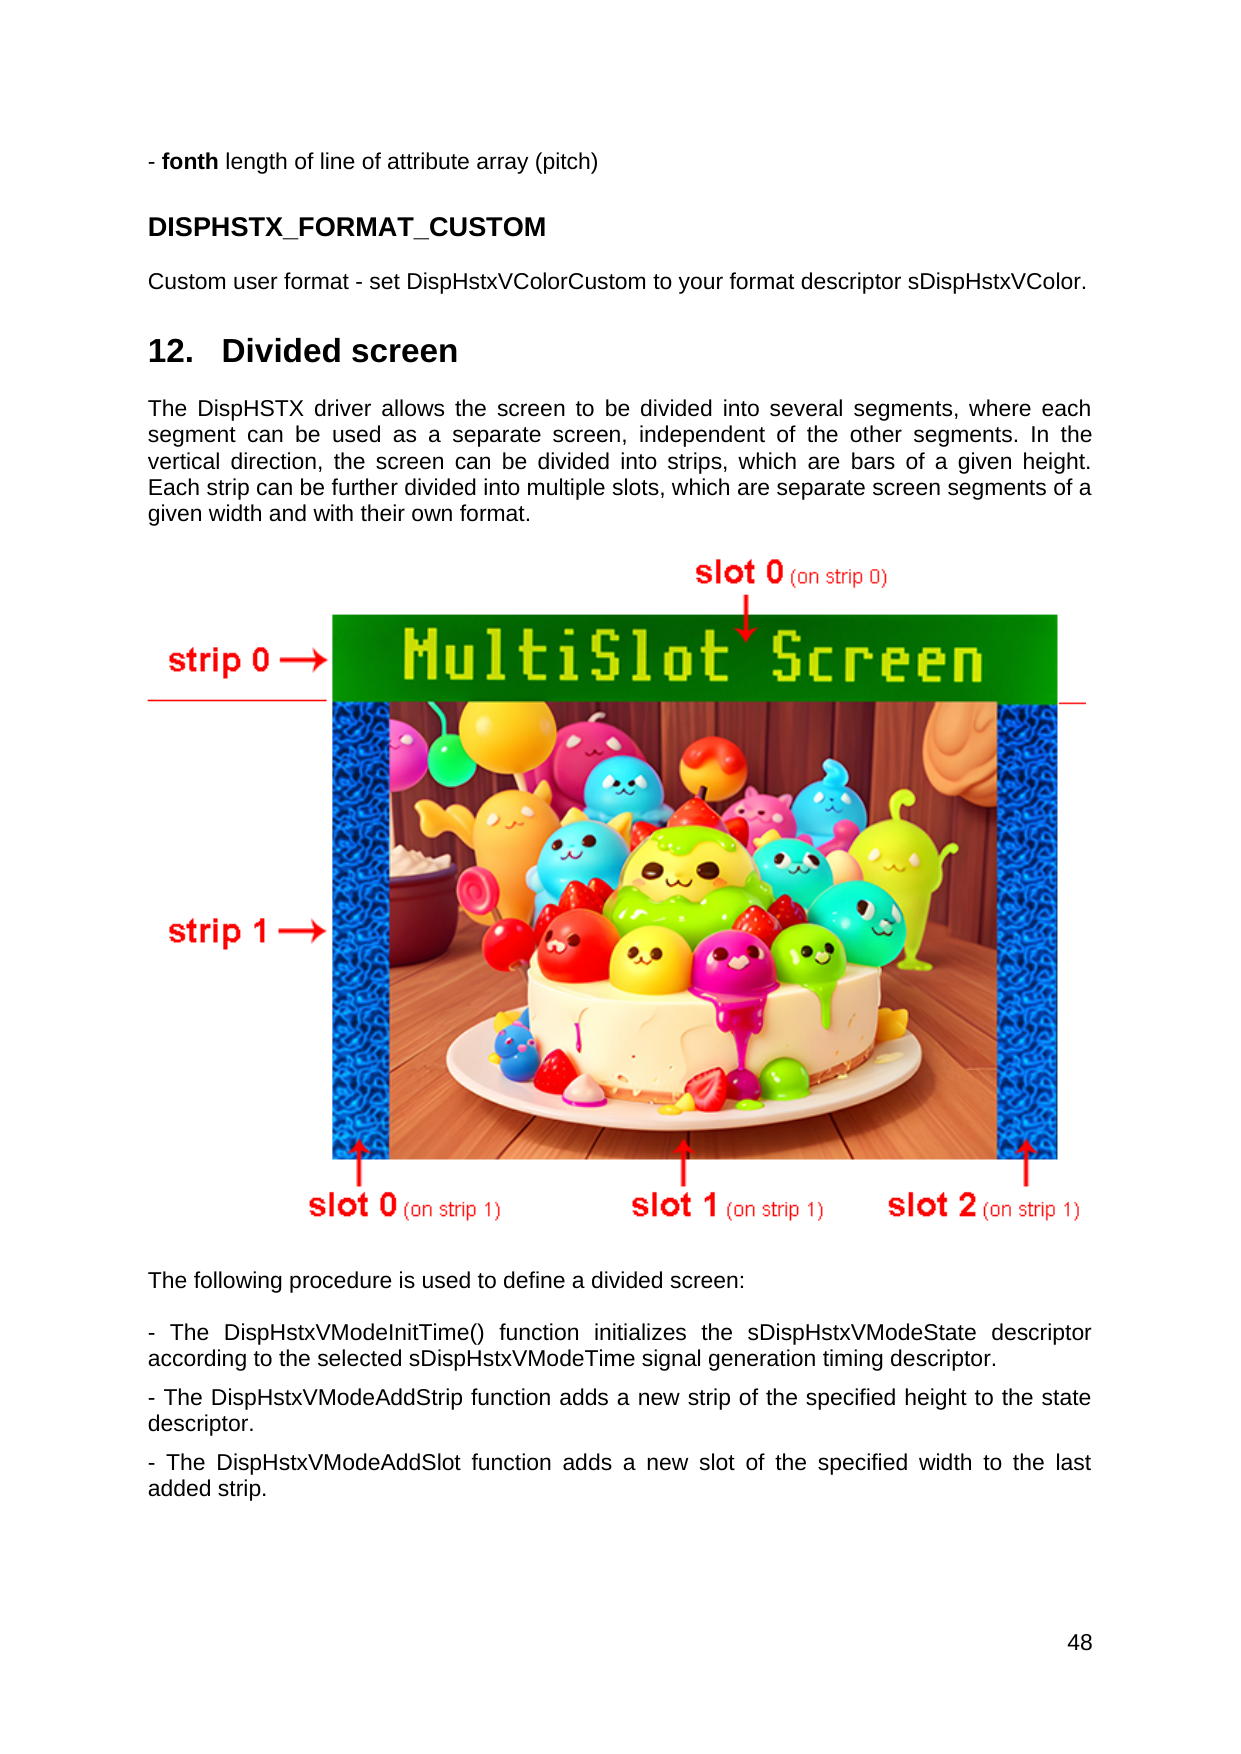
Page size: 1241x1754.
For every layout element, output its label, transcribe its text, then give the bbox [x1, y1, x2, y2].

text - The DispHstxVModeAddSlot function adds a new slot of the specified width to the last added strip. [148, 1449, 1093, 1502]
picture [147, 551, 1086, 1242]
subtitle DISPHSTX_FORMAT_CUSTOM [148, 211, 1093, 243]
subtitle Divided screen [148, 332, 1093, 370]
text The DispHSTX driver allows the screen to be divided into several segments, where each segment can be used as a separate screen, independent of the other segments. In the vertical direction, the screen can be divided into strips, which are bars of a given height. Each strip can be further divided into multiple slots, which are separate screen segments of a given width and with their own format. [148, 395, 1093, 527]
text - The DispHstxVModeAddStrip function adds a new strip of the specified height to the state descriptor. [148, 1384, 1093, 1436]
text The following procedure is used to define a divided screen: [148, 1267, 1093, 1293]
text - fonth length of line of attribute array (pitch) [148, 148, 1093, 174]
text Custom user format - set DispHstxVColorCustom to your format descriptor sDispHstxVColor. [148, 268, 1093, 294]
text - The DispHstxVModeInitTime() function initializes the sDispHstxVModeState descriptor according to the selected sDispHstxVModeTime signal generation timing descriptor. [148, 1318, 1093, 1371]
